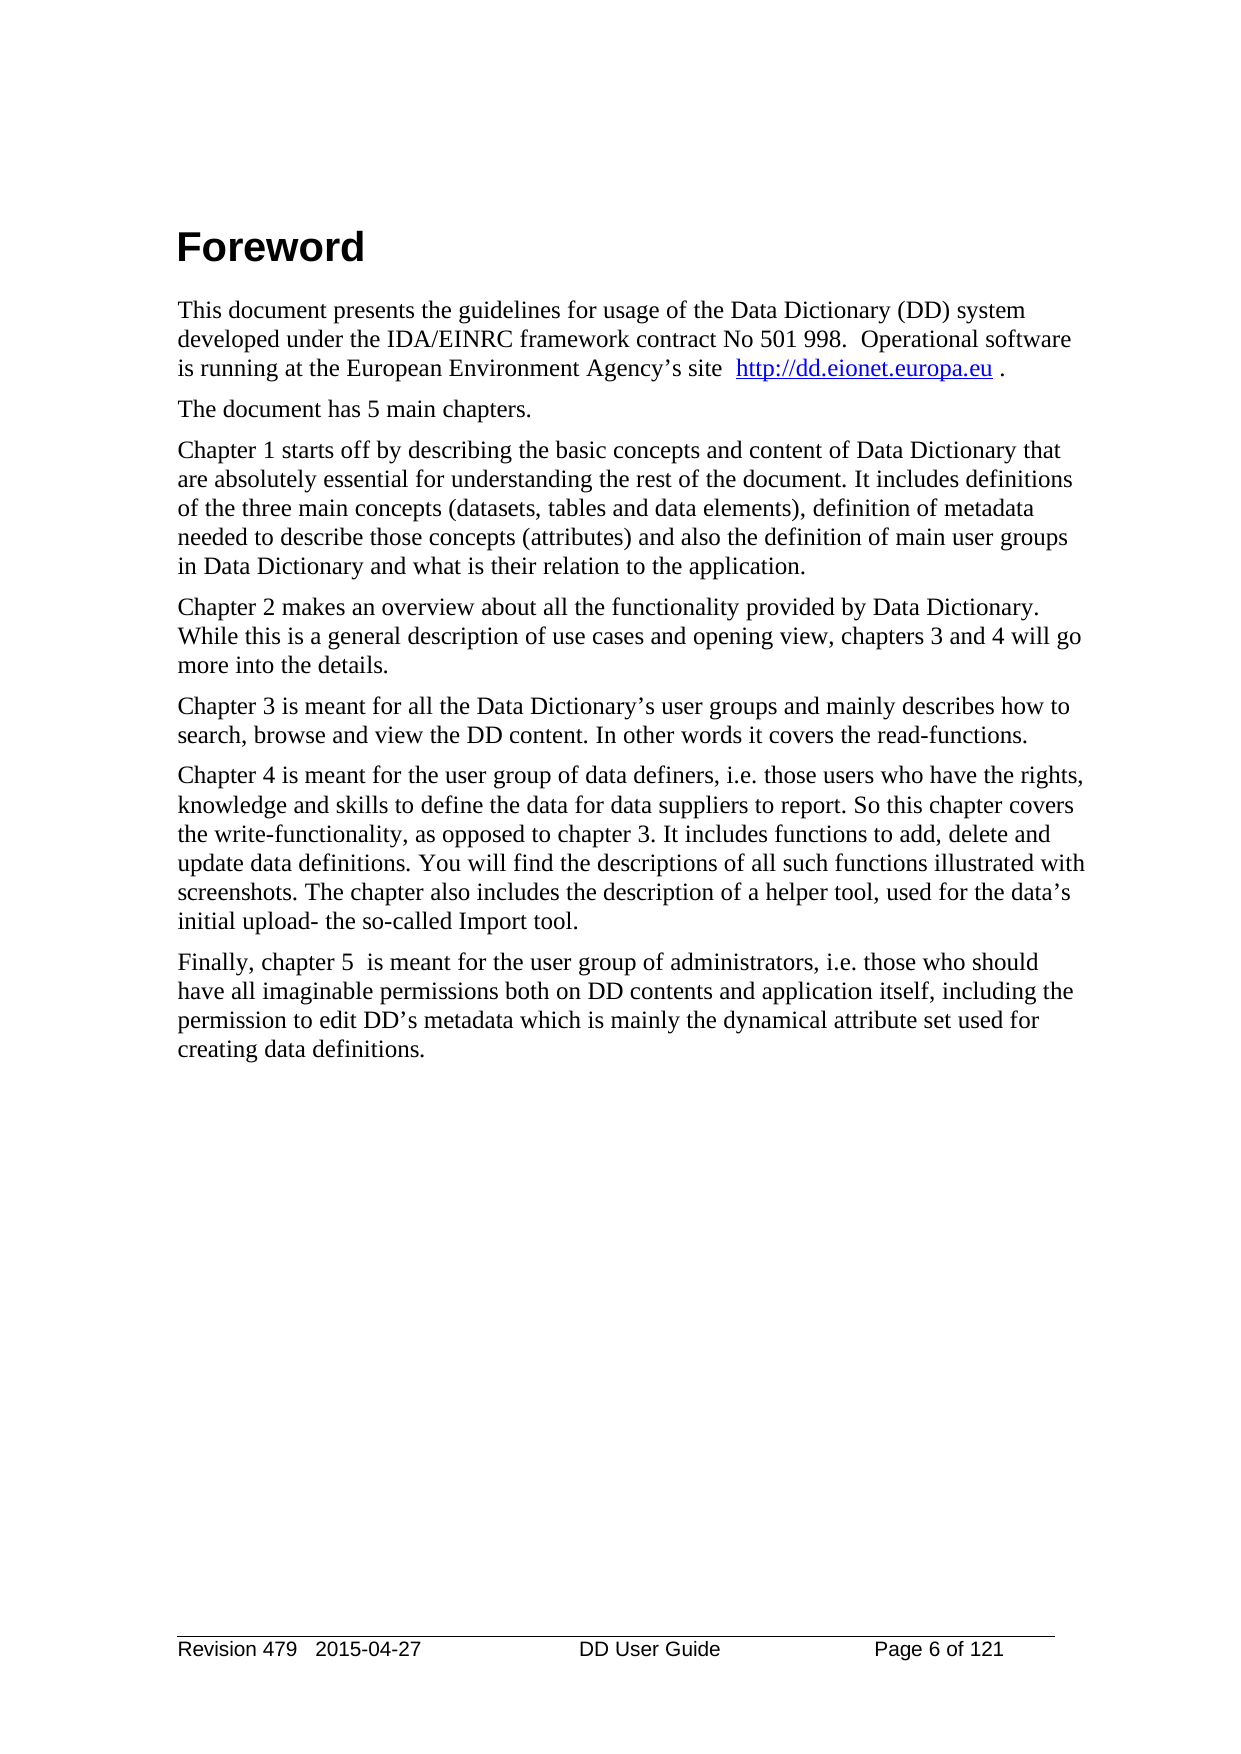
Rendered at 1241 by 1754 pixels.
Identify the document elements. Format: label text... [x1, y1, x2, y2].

text Chapter 4 is meant for the user group of data definers, i.e. those users who have the rights, knowledge and skills to define the data for data suppliers to report. So this chapter covers the write-functionality, as opposed to chapter 3. It includes functions to add, delete and update data definitions. You will find the descriptions of all such functions illustrated with screenshots. The chapter also includes the description of a helper tool, used for the data’s initial upload- the so-called Import tool. [177, 760, 1092, 935]
subtitle Foreword [102, 222, 1092, 270]
text Chapter 1 starts off by describing the basic concepts and content of Data Dictionary that are absolutely essential for understanding the rest of the document. It includes definitions of the three main concepts (datasets, tables and data elements), definition of metadata needed to describe those concepts (attributes) and also the definition of main user groups in Data Dictionary and what is their relation to the application. [177, 434, 1092, 580]
text This document presents the guidelines for usage of the Data Dictionary (DD) system developed under the IDA/EINRC framework contract No 501 998. Operational software is running at the European Environment Agency’s site http://dd.eionet.europa.eu . [177, 295, 1092, 382]
text Finally, chapter 5 is meant for the user group of administrators, i.e. those who should have all imaginable permissions both on DD contents and application itself, including the permission to edit DD’s metadata which is mainly the dynamical attribute set used for creating data definitions. [177, 947, 1092, 1063]
text Chapter 2 makes an overview about all the functionality provided by Data Dictionary. While this is a general description of use cases and opening view, chapters 3 and 4 will go more into the details. [177, 592, 1092, 679]
text The document has 5 main chapters. [177, 394, 1092, 423]
text Chapter 3 is meant for all the Data Dictionary’s user groups and mainly describes how to search, browse and view the DD content. In other words it covers the read-functions. [177, 691, 1092, 749]
